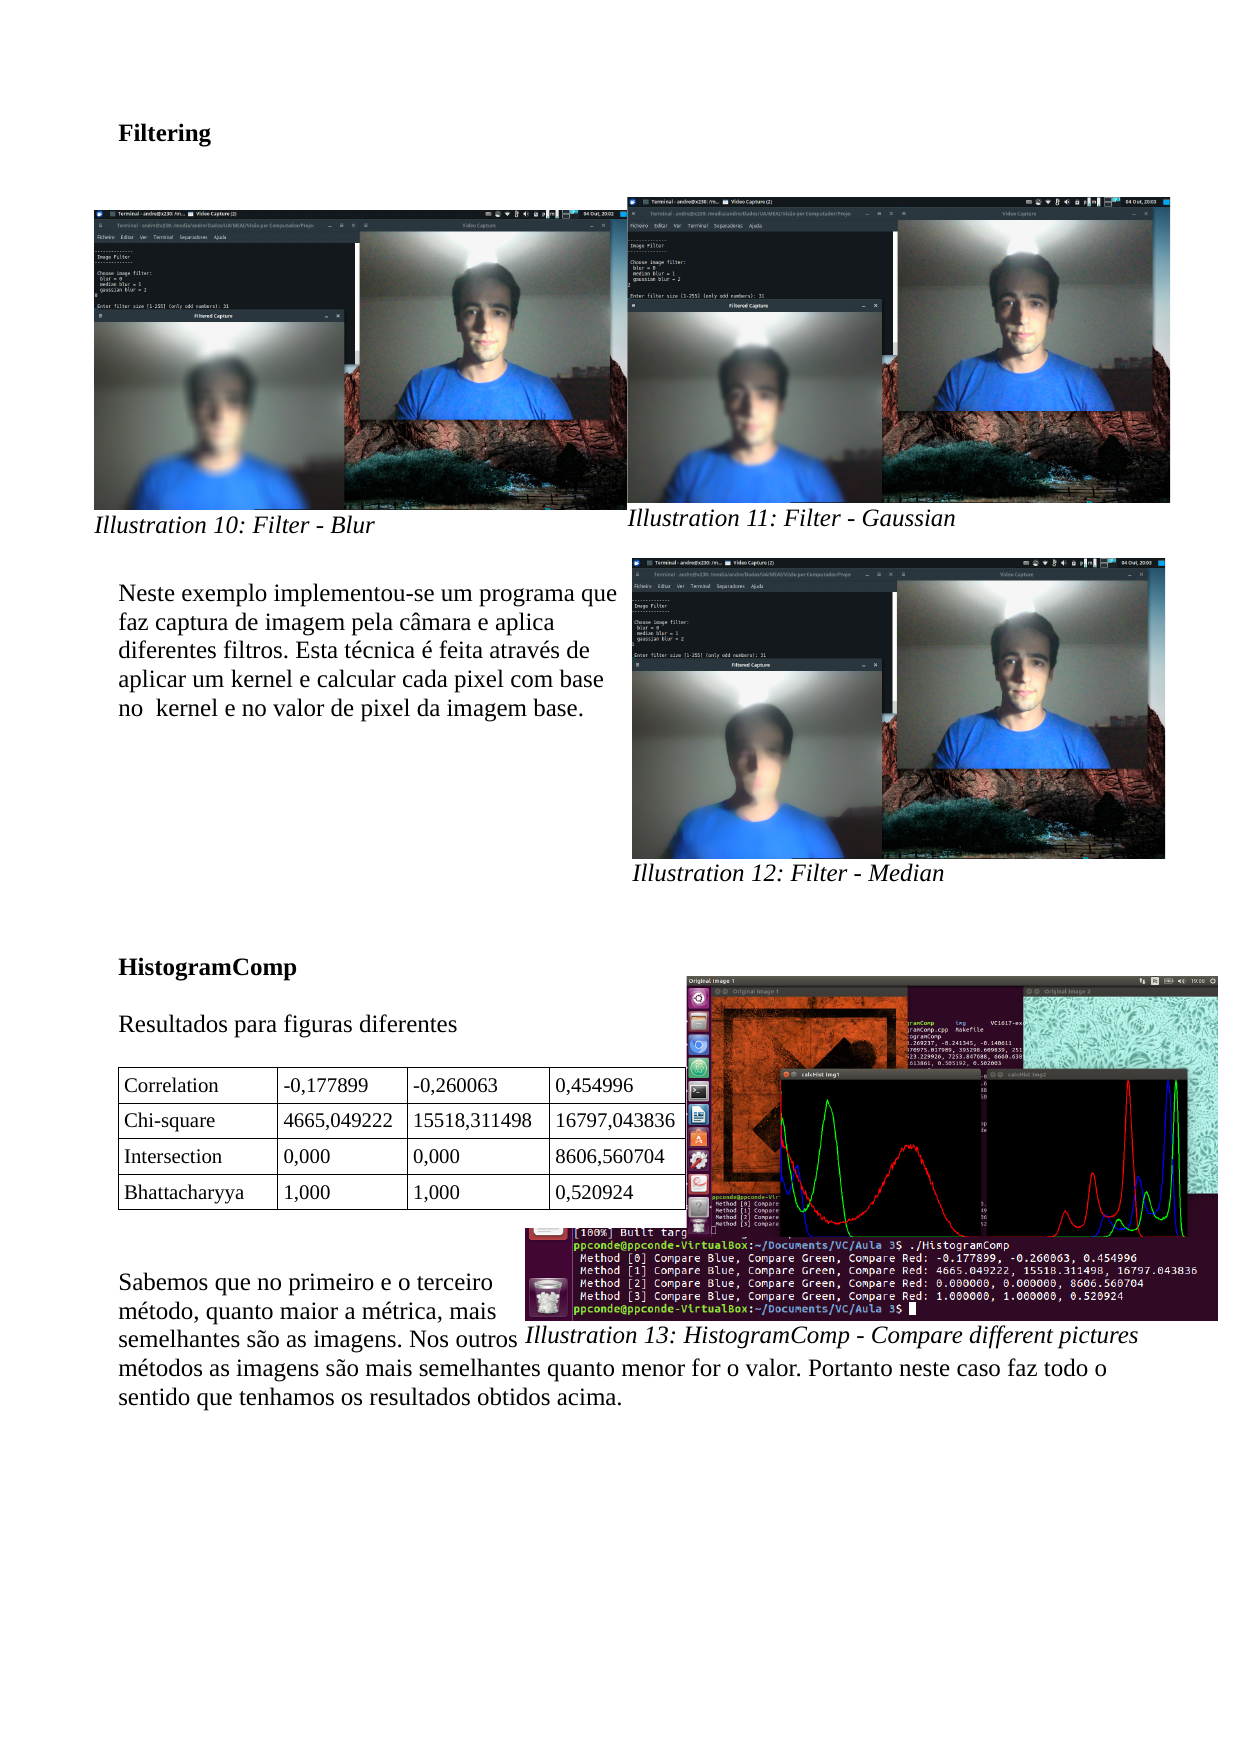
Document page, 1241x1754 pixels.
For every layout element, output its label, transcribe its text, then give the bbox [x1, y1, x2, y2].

picture [94, 197, 1171, 510]
text Resultados para figuras diferentes [118, 1009, 686, 1038]
table_cell 16797,043836 [550, 1104, 685, 1138]
table_header Correlation [119, 1068, 277, 1102]
table_cell Bhattacharyya [119, 1175, 277, 1209]
table_header 0,454996 [550, 1068, 685, 1102]
table_cell 0,000 [408, 1139, 549, 1174]
table_header -0,260063 [408, 1068, 549, 1102]
picture [686, 976, 1218, 1237]
table_cell 4665,049222 [278, 1104, 407, 1138]
table_cell 0,000 [278, 1139, 407, 1174]
text Neste exemplo implementou-se um programa que faz captura de imagem pela câmara e aplica diferentes filtros. Esta técnica é feita através de aplicar um kernel e calcular cada pixel com base no kernel e no valor de pixel da imagem base. [118, 578, 632, 722]
table_cell 0,520924 [550, 1175, 685, 1209]
text [94, 184, 627, 197]
text [94, 197, 627, 210]
table_header -0,177899 [278, 1068, 407, 1102]
text Illustration 13: HistogramComp - Compare different pictures [525, 1321, 1218, 1349]
text Illustration 11: Filter - Gaussian [627, 503, 1170, 532]
table_cell Intersection [119, 1139, 277, 1174]
picture [632, 558, 1166, 859]
text Illustration 10: Filter - Blur [94, 510, 627, 539]
table_cell Chi-square [119, 1104, 277, 1138]
text Sabemos que no primeiro e o terceiro método, quanto maior a métrica, mais semelhantes são as imagens. Nos outros métodos as imagens são mais semelhantes quanto menor for o valor. Portanto neste caso faz todo o sentido que tenhamos os resultados obtidos acima. [118, 1267, 1122, 1411]
table_cell 1,000 [408, 1175, 549, 1209]
text [525, 1228, 1218, 1320]
table_cell 1,000 [278, 1175, 407, 1209]
text Filtering [118, 118, 1122, 147]
text HistogramComp [118, 952, 1122, 981]
table_cell 15518,311498 [408, 1104, 549, 1138]
table_cell 8606,560704 [550, 1139, 685, 1174]
text Illustration 12: Filter - Median [632, 859, 1165, 887]
